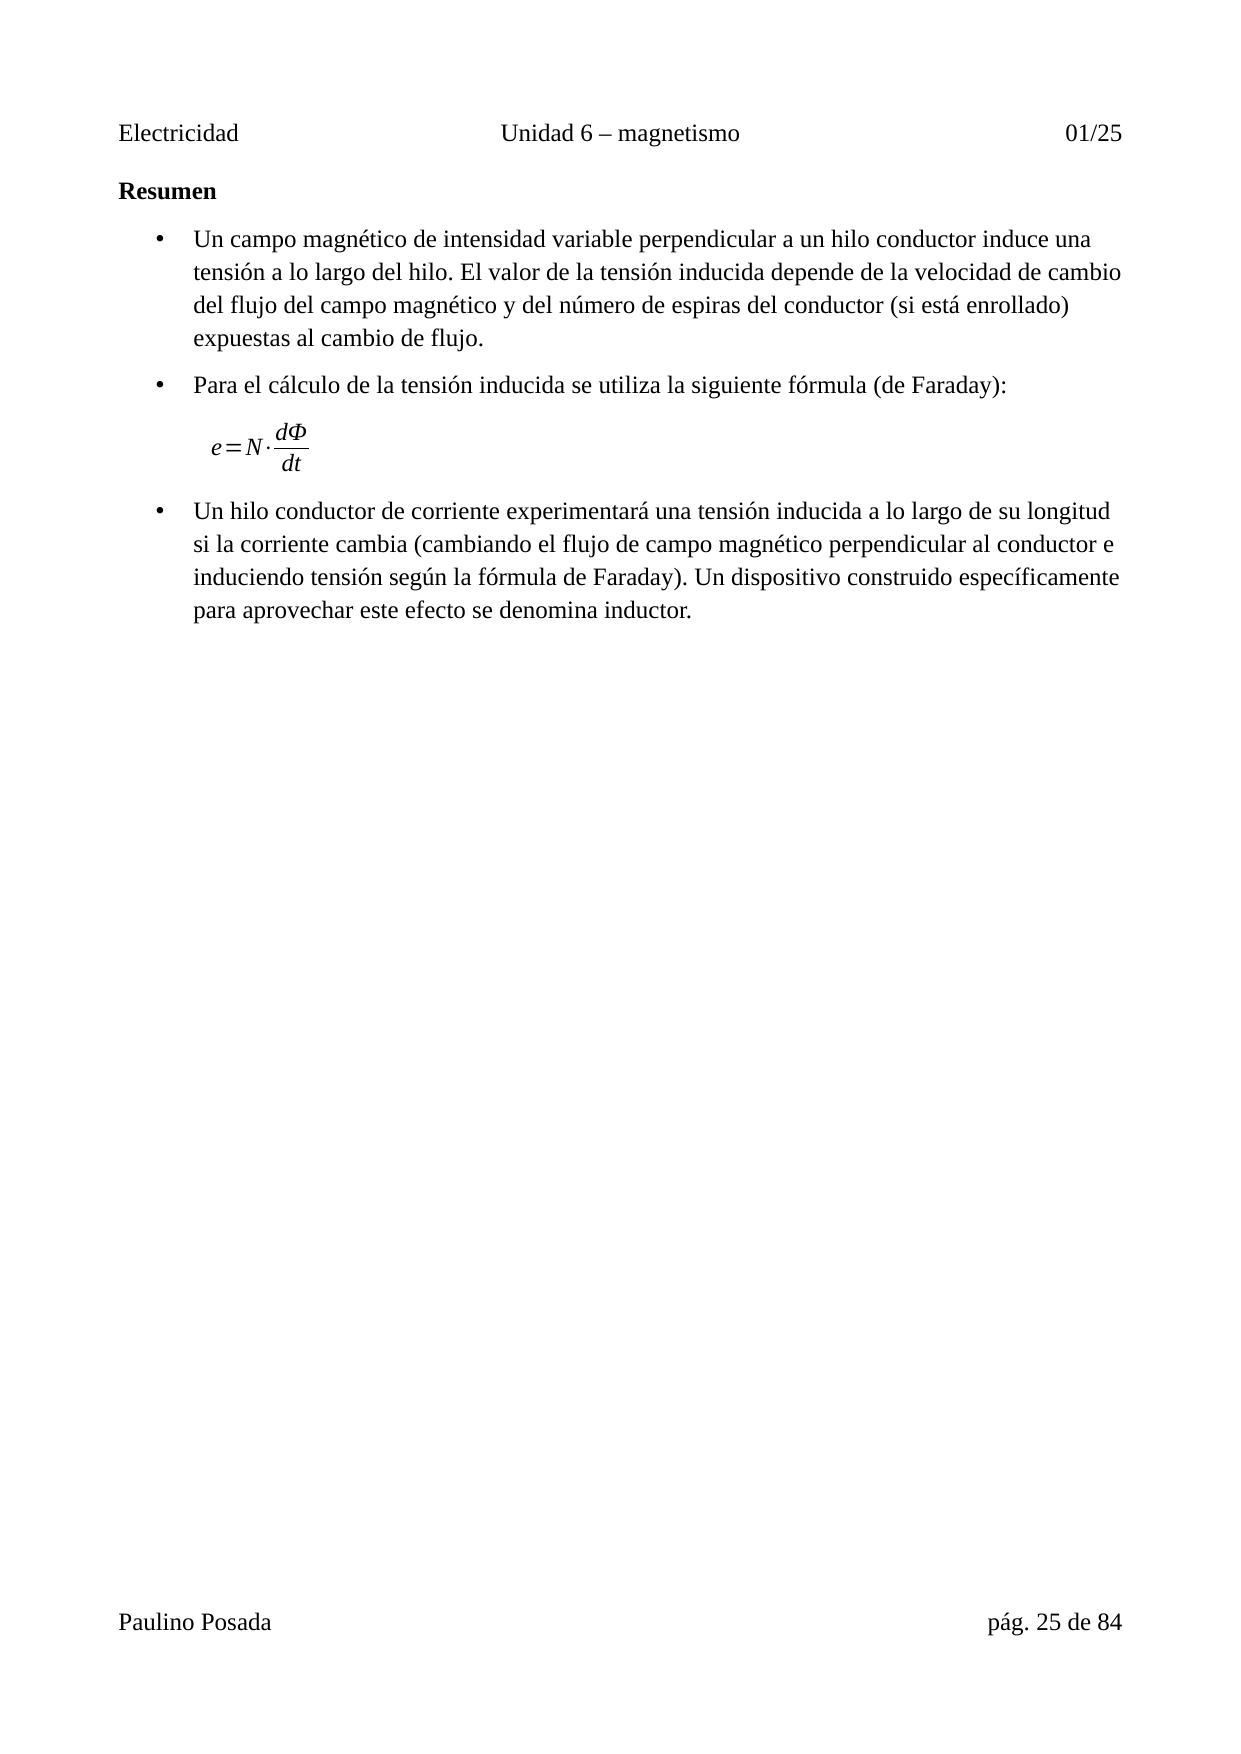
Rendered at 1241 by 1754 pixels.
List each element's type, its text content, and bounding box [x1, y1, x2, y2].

list Un campo magnético de intensidad variable perpendicular a un hilo conductor induce una tensión a lo largo del hilo. El valor de la tensión inducida depende de la velocidad de cambio del flujo del campo magnético y del número de espiras del conductor (si está enrollado) expuestas al cambio de flujo. [156, 224, 1122, 352]
list Para el cálculo de la tensión inducida se utiliza la siguiente fórmula (de Faraday): [156, 371, 1122, 399]
text Resumen [118, 176, 1122, 205]
list Un hilo conductor de corriente experimentará una tensión inducida a lo largo de su longitud si la corriente cambia (cambiando el flujo de campo magnético perpendicular al conductor e induciendo tensión según la fórmula de Faraday). Un dispositivo construido específicamente para aprovechar este efecto se denomina inductor. [156, 496, 1122, 624]
